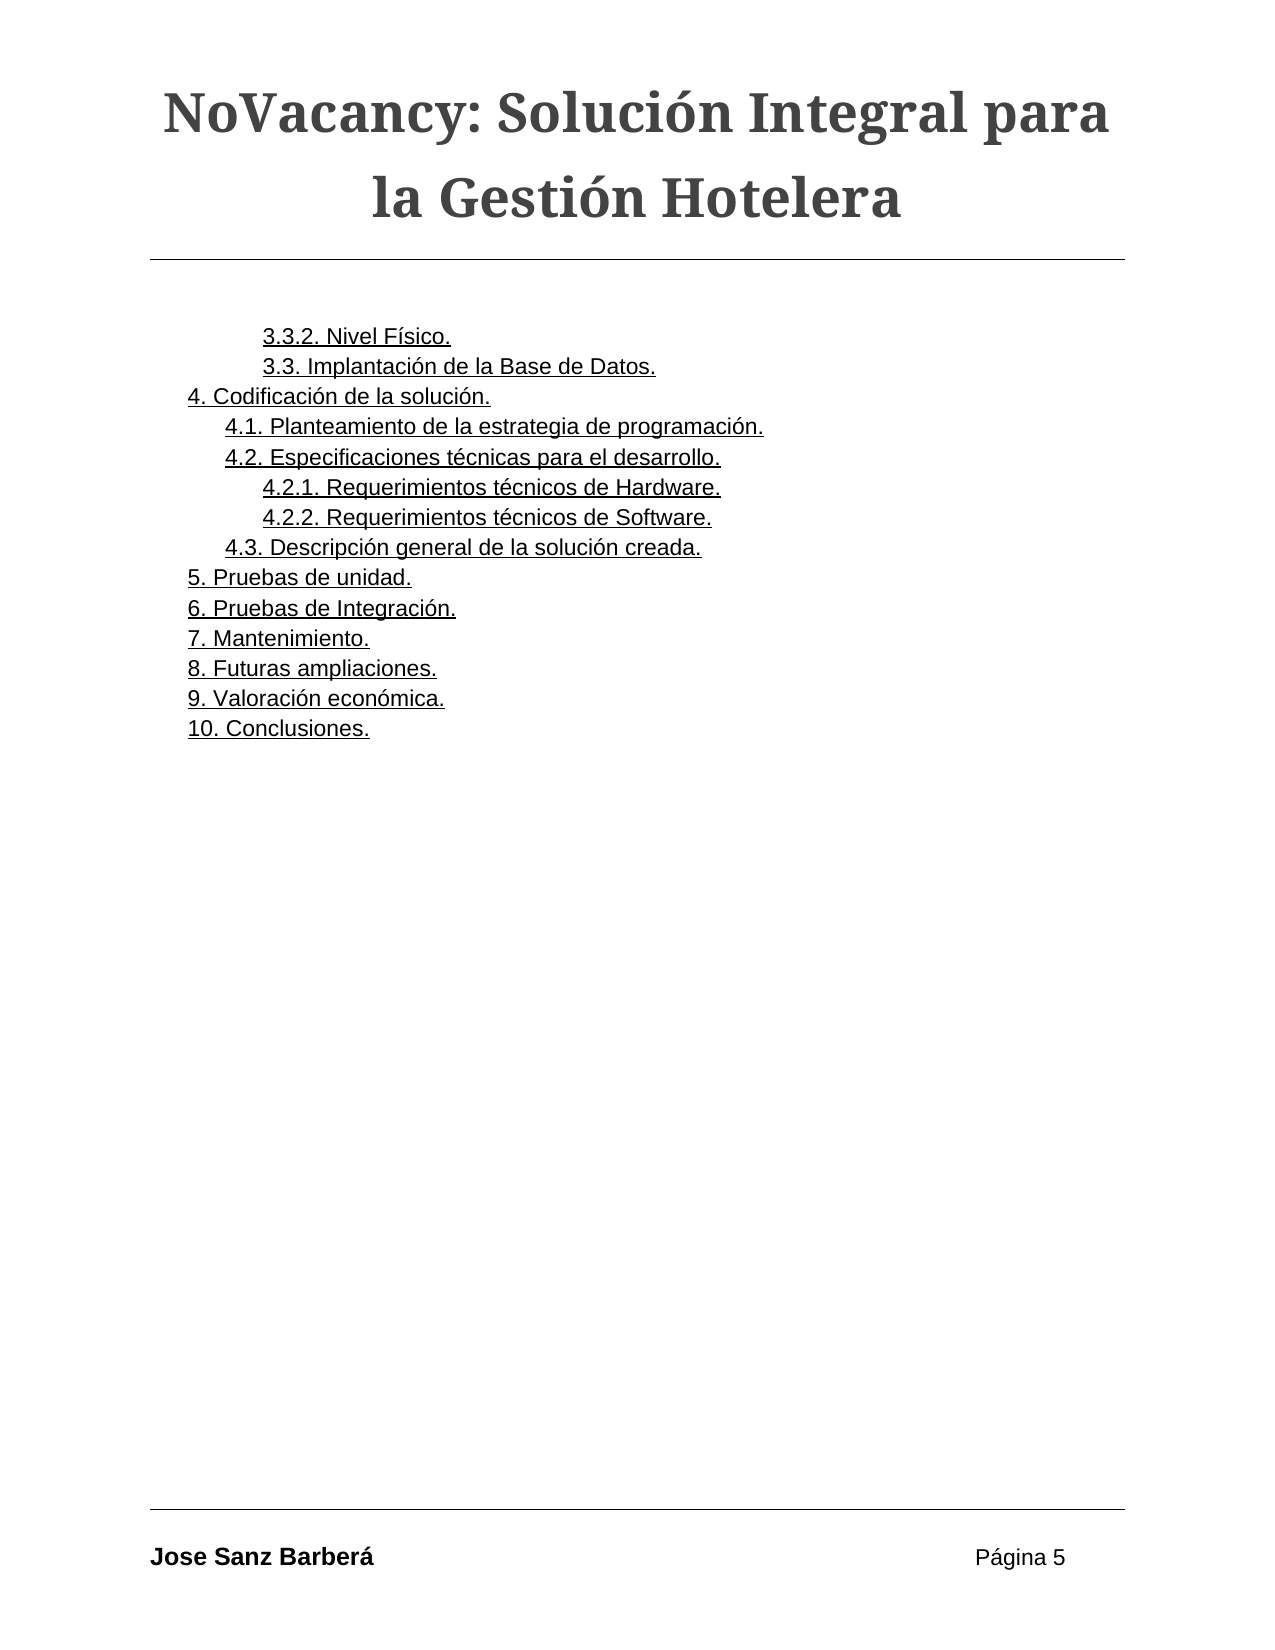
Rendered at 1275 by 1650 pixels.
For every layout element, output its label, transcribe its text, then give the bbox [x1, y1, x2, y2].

text 8. Futuras ampliaciones. [187, 655, 1125, 681]
text 10. Conclusiones. [187, 715, 1125, 742]
text 4.2. Especificaciones técnicas para el desarrollo. [225, 443, 1125, 470]
text 4.1. Planteamiento de la estrategia de programación. [225, 413, 1125, 440]
text 6. Pruebas de Integración. [187, 594, 1125, 621]
text 9. Valoración económica. [187, 685, 1125, 712]
text 4. Codificación de la solución. [187, 383, 1125, 409]
text 4.3. Descripción general de la solución creada. [225, 534, 1125, 561]
text 3.3.2. Nivel Físico. [262, 323, 1125, 349]
text 4.2.1. Requerimientos técnicos de Hardware. [262, 474, 1125, 500]
text 5. Pruebas de unidad. [187, 564, 1125, 591]
text 3.3. Implantación de la Base de Datos. [262, 353, 1125, 379]
text 4.2.2. Requerimientos técnicos de Software. [262, 504, 1125, 530]
text 7. Mantenimiento. [187, 625, 1125, 651]
